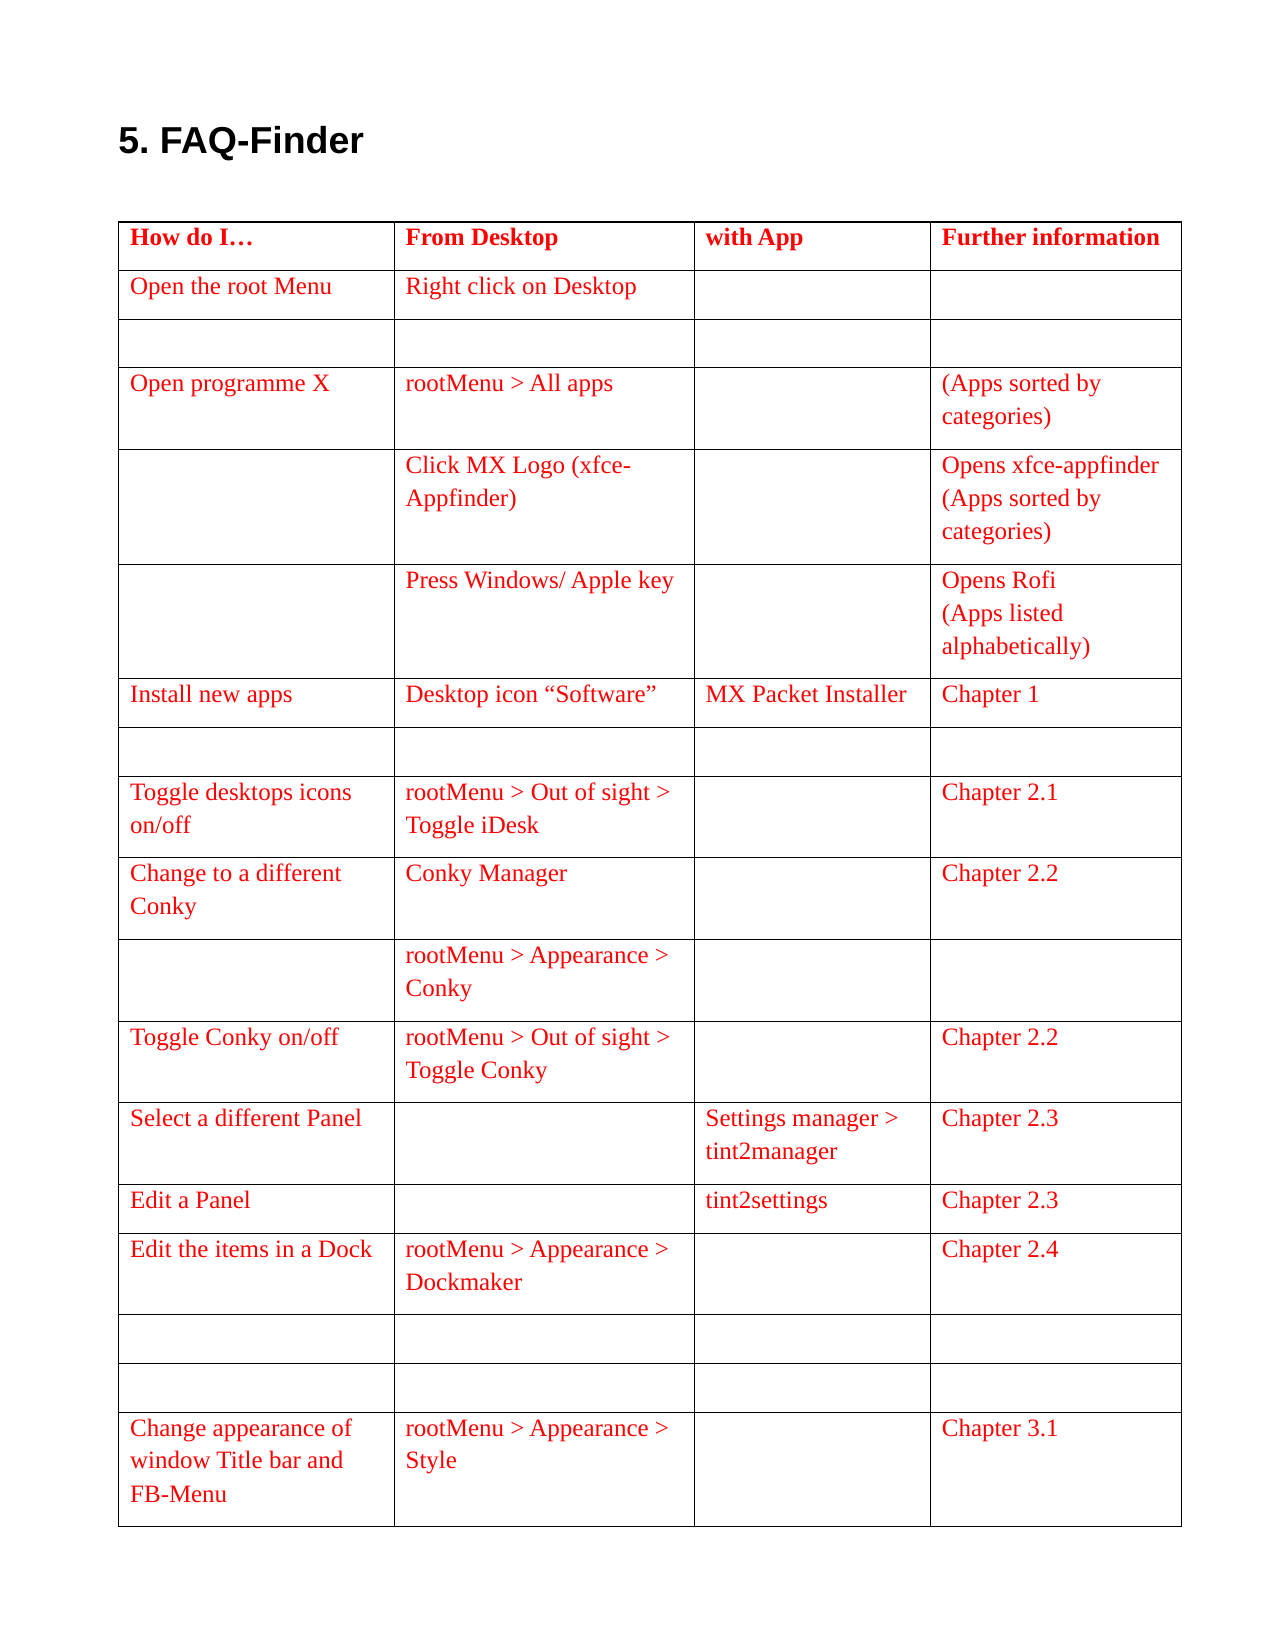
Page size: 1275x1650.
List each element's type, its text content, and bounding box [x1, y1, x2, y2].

table_cell [695, 777, 930, 857]
table_cell [695, 1364, 930, 1412]
table_cell rootMenu > Appearance > Dockmaker [395, 1234, 694, 1314]
subtitle 5. FAQ-Finder [118, 118, 1157, 161]
table_cell Chapter 2.1 [931, 777, 1181, 857]
table_cell Chapter 2.4 [931, 1234, 1181, 1314]
table_cell [695, 271, 930, 319]
table_cell (Apps sorted by categories) [931, 368, 1181, 449]
table_cell Chapter 1 [931, 679, 1181, 727]
table_header Further information [931, 223, 1181, 270]
table_cell tint2settings [695, 1185, 930, 1233]
table_cell [395, 320, 694, 367]
table_header with App [695, 223, 930, 270]
table_cell [695, 728, 930, 776]
table_cell Chapter 2.2 [931, 1022, 1181, 1102]
table_cell [695, 1315, 930, 1363]
table_cell rootMenu > Appearance > Style [395, 1413, 694, 1526]
table_cell [119, 728, 394, 776]
table_cell Change to a different Conky [119, 858, 394, 939]
table_cell [695, 1022, 930, 1102]
table_cell [931, 320, 1181, 367]
table_cell Press Windows/ Apple key [395, 565, 694, 678]
table_cell Chapter 3.1 [931, 1413, 1181, 1526]
table_cell Chapter 2.3 [931, 1185, 1181, 1233]
table_cell [695, 940, 930, 1021]
table_cell MX Packet Installer [695, 679, 930, 727]
table_cell Settings manager > tint2manager [695, 1103, 930, 1184]
table_cell [695, 368, 930, 449]
table_cell Chapter 2.3 [931, 1103, 1181, 1184]
table_cell [395, 1185, 694, 1233]
table_cell [395, 1315, 694, 1363]
table_cell [119, 1364, 394, 1412]
table_cell Conky Manager [395, 858, 694, 939]
table_cell Toggle desktops icons on/off [119, 777, 394, 857]
table_cell [119, 1315, 394, 1363]
table_cell Open the root Menu [119, 271, 394, 319]
table_cell [119, 940, 394, 1021]
table_cell [119, 565, 394, 678]
table_cell [695, 858, 930, 939]
table_cell Edit the items in a Dock [119, 1234, 394, 1314]
table_cell Open programme X [119, 368, 394, 449]
table_cell [931, 1364, 1181, 1412]
table_cell [695, 450, 930, 564]
table_cell Chapter 2.2 [931, 858, 1181, 939]
table_cell Toggle Conky on/off [119, 1022, 394, 1102]
table_cell [695, 1234, 930, 1314]
table_cell rootMenu > All apps [395, 368, 694, 449]
table_cell Change appearance of window Title bar and FB-Menu [119, 1413, 394, 1526]
table_cell [119, 320, 394, 367]
table_cell rootMenu > Appearance > Conky [395, 940, 694, 1021]
table_cell [931, 1315, 1181, 1363]
table_cell [695, 320, 930, 367]
table_cell [395, 728, 694, 776]
table_cell [931, 940, 1181, 1021]
table_cell [395, 1364, 694, 1412]
table_cell rootMenu > Out of sight > Toggle Conky [395, 1022, 694, 1102]
table_header From Desktop [395, 223, 694, 270]
table_cell Opens xfce-appfinder (Apps sorted by categories) [931, 450, 1181, 564]
table_cell Desktop icon “Software” [395, 679, 694, 727]
table_cell [931, 728, 1181, 776]
table_cell [695, 565, 930, 678]
table_cell rootMenu > Out of sight > Toggle iDesk [395, 777, 694, 857]
table_cell Click MX Logo (xfce-Appfinder) [395, 450, 694, 564]
table_cell Right click on Desktop [395, 271, 694, 319]
table_cell Select a different Panel [119, 1103, 394, 1184]
table_cell [119, 450, 394, 564]
table_cell Edit a Panel [119, 1185, 394, 1233]
table_cell [931, 271, 1181, 319]
table_cell Opens Rofi (Apps listed alphabetically) [931, 565, 1181, 678]
table_cell [395, 1103, 694, 1184]
table_header How do I… [119, 223, 394, 270]
table_cell [695, 1413, 930, 1526]
table_cell Install new apps [119, 679, 394, 727]
